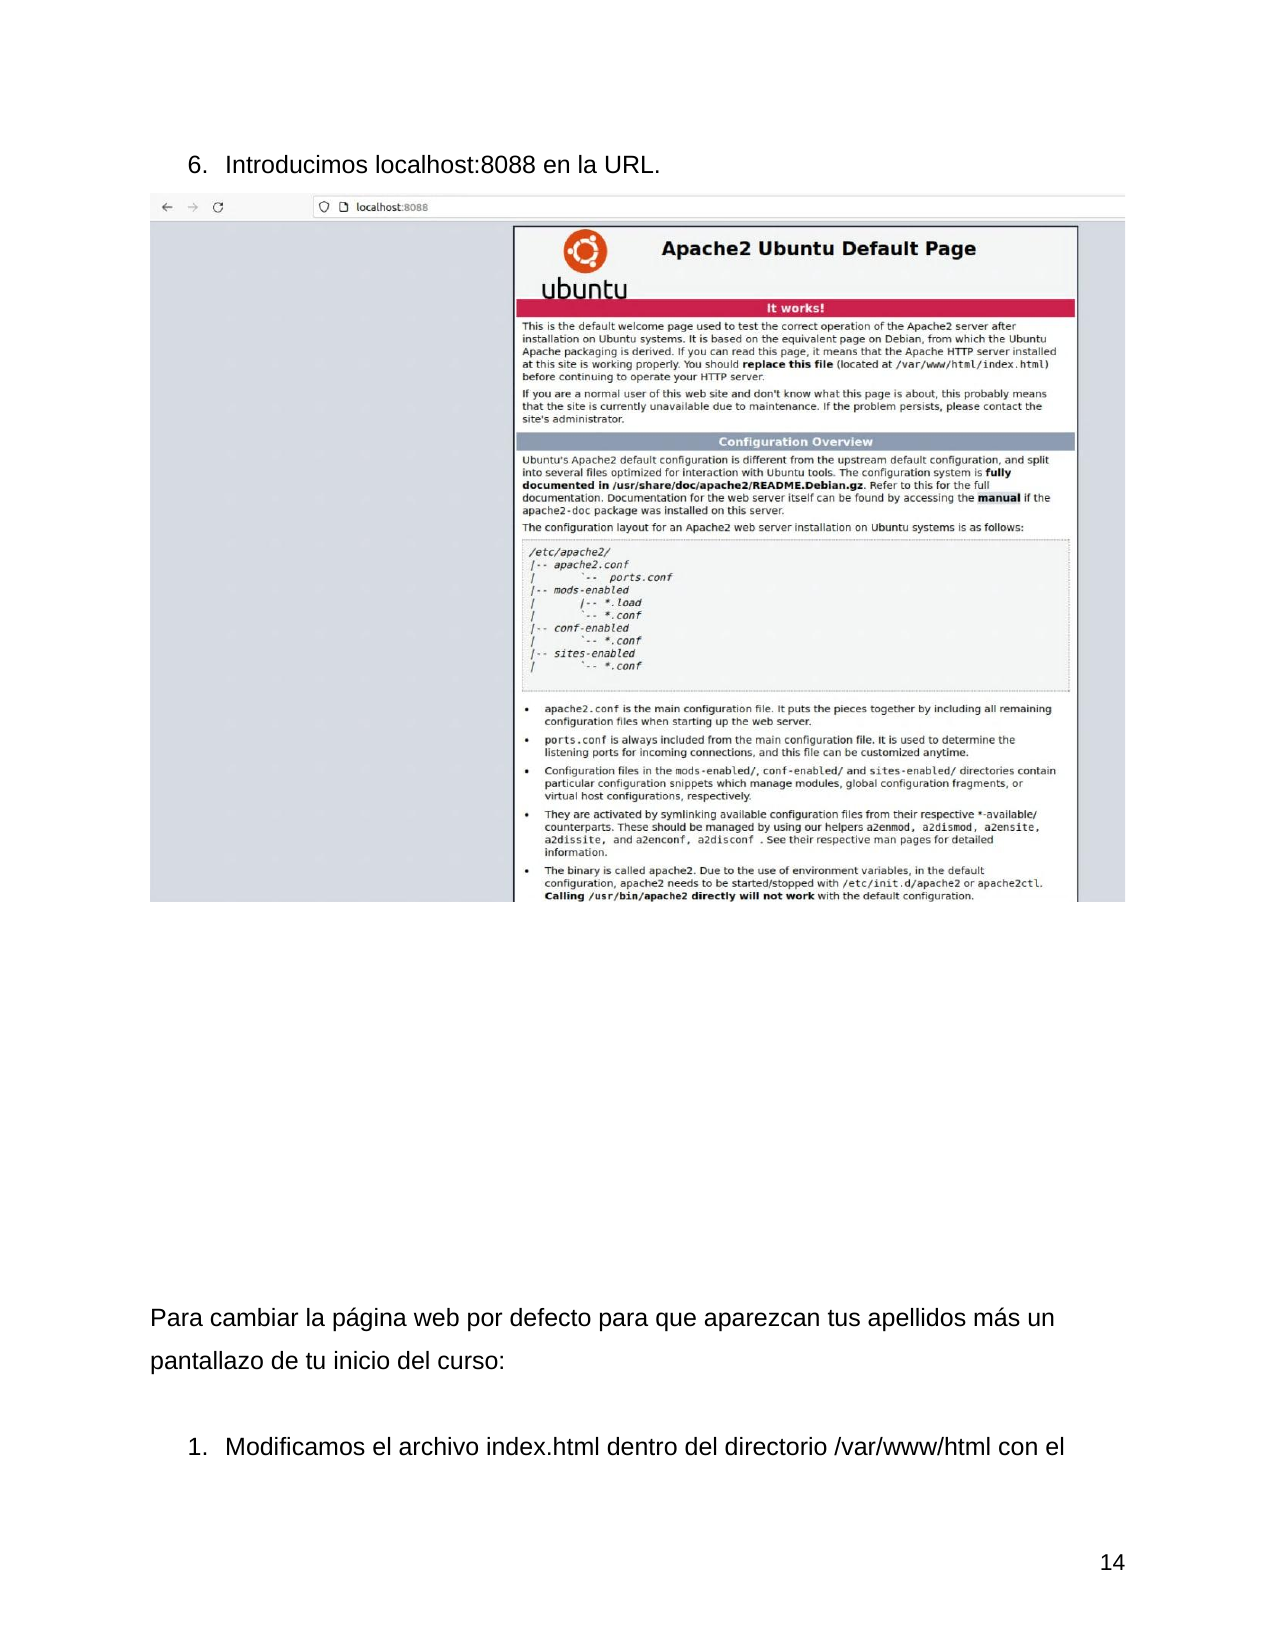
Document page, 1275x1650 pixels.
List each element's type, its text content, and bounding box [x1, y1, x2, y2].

list Introducimos localhost:8088 en la URL. [187, 150, 1125, 179]
picture [150, 193, 1125, 902]
text Para cambiar la página web por defecto para que aparezcan tus apellidos más un pantallazo de tu inicio del curso: [150, 1303, 1125, 1374]
list Modificamos el archivo index.html dentro del directorio /var/www/html con el [187, 1432, 1125, 1461]
